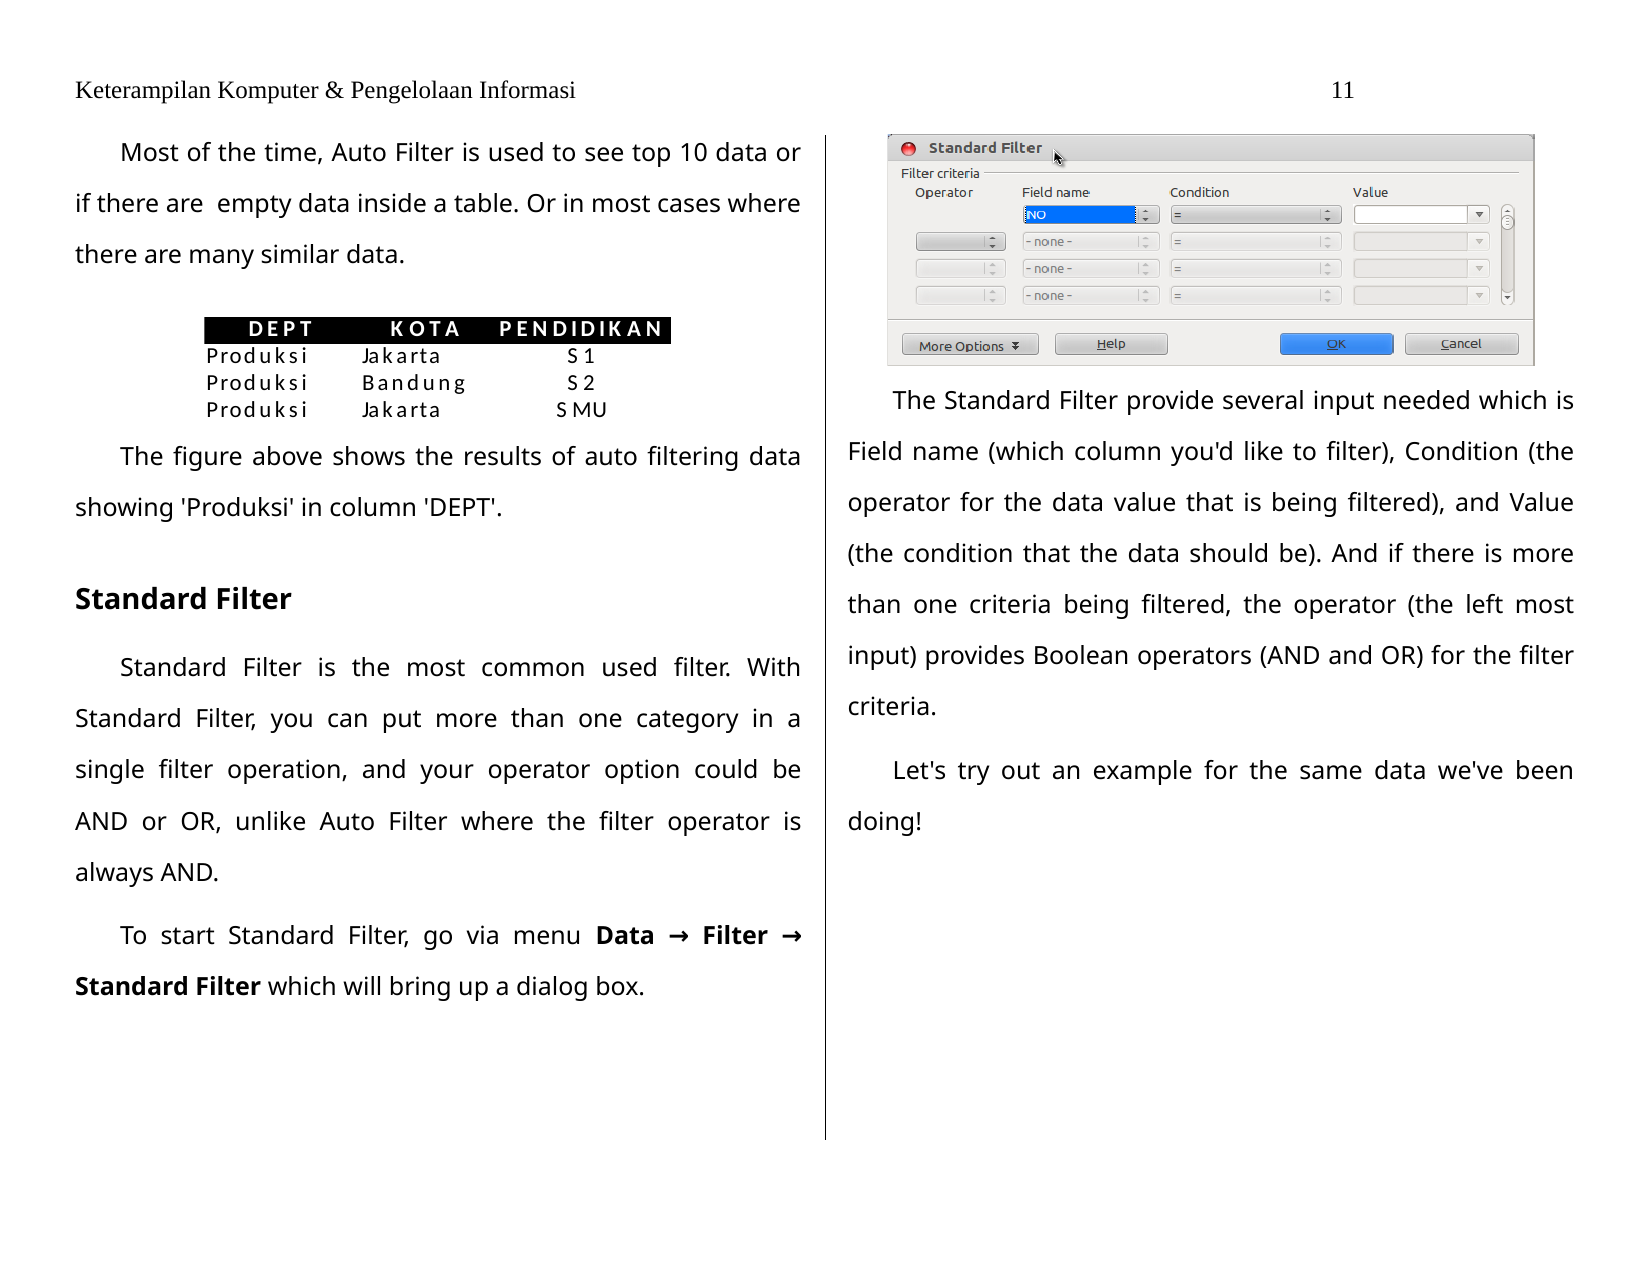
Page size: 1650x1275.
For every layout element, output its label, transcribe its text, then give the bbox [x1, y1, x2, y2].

picture [887, 134, 1535, 366]
text The Standard Filter provide several input needed which is Field name (which column you'd like to filter), Condition (the operator for the data value that is being filtered), and Value (the condition that the data should be). And if there is more than one criteria being filtered, the operator (the left most input) provides Boolean operators (AND and OR) for the filter criteria. [847, 135, 1575, 723]
text Most of the time, Auto Filter is used to see top 10 data or if there are empty data inside a table. Or in most cases where there are many similar data. [75, 135, 802, 271]
text Let's try out an example for the same data we've been doing! [847, 752, 1575, 837]
text To start Standard Filter, go via menu Data → Filter → Standard Filter which will bring up a dialog box. [75, 918, 802, 1003]
subtitle Standard Filter [75, 578, 802, 618]
text The figure above shows the results of auto filtering data showing 'Produksi' in column 'DEPT'. [75, 301, 802, 524]
text Standard Filter is the most common used filter. With Standard Filter, you can put more than one category in a single filter operation, and your operator option could be AND or OR, unlike Auto Filter where the filter operator is always AND. [75, 650, 802, 888]
